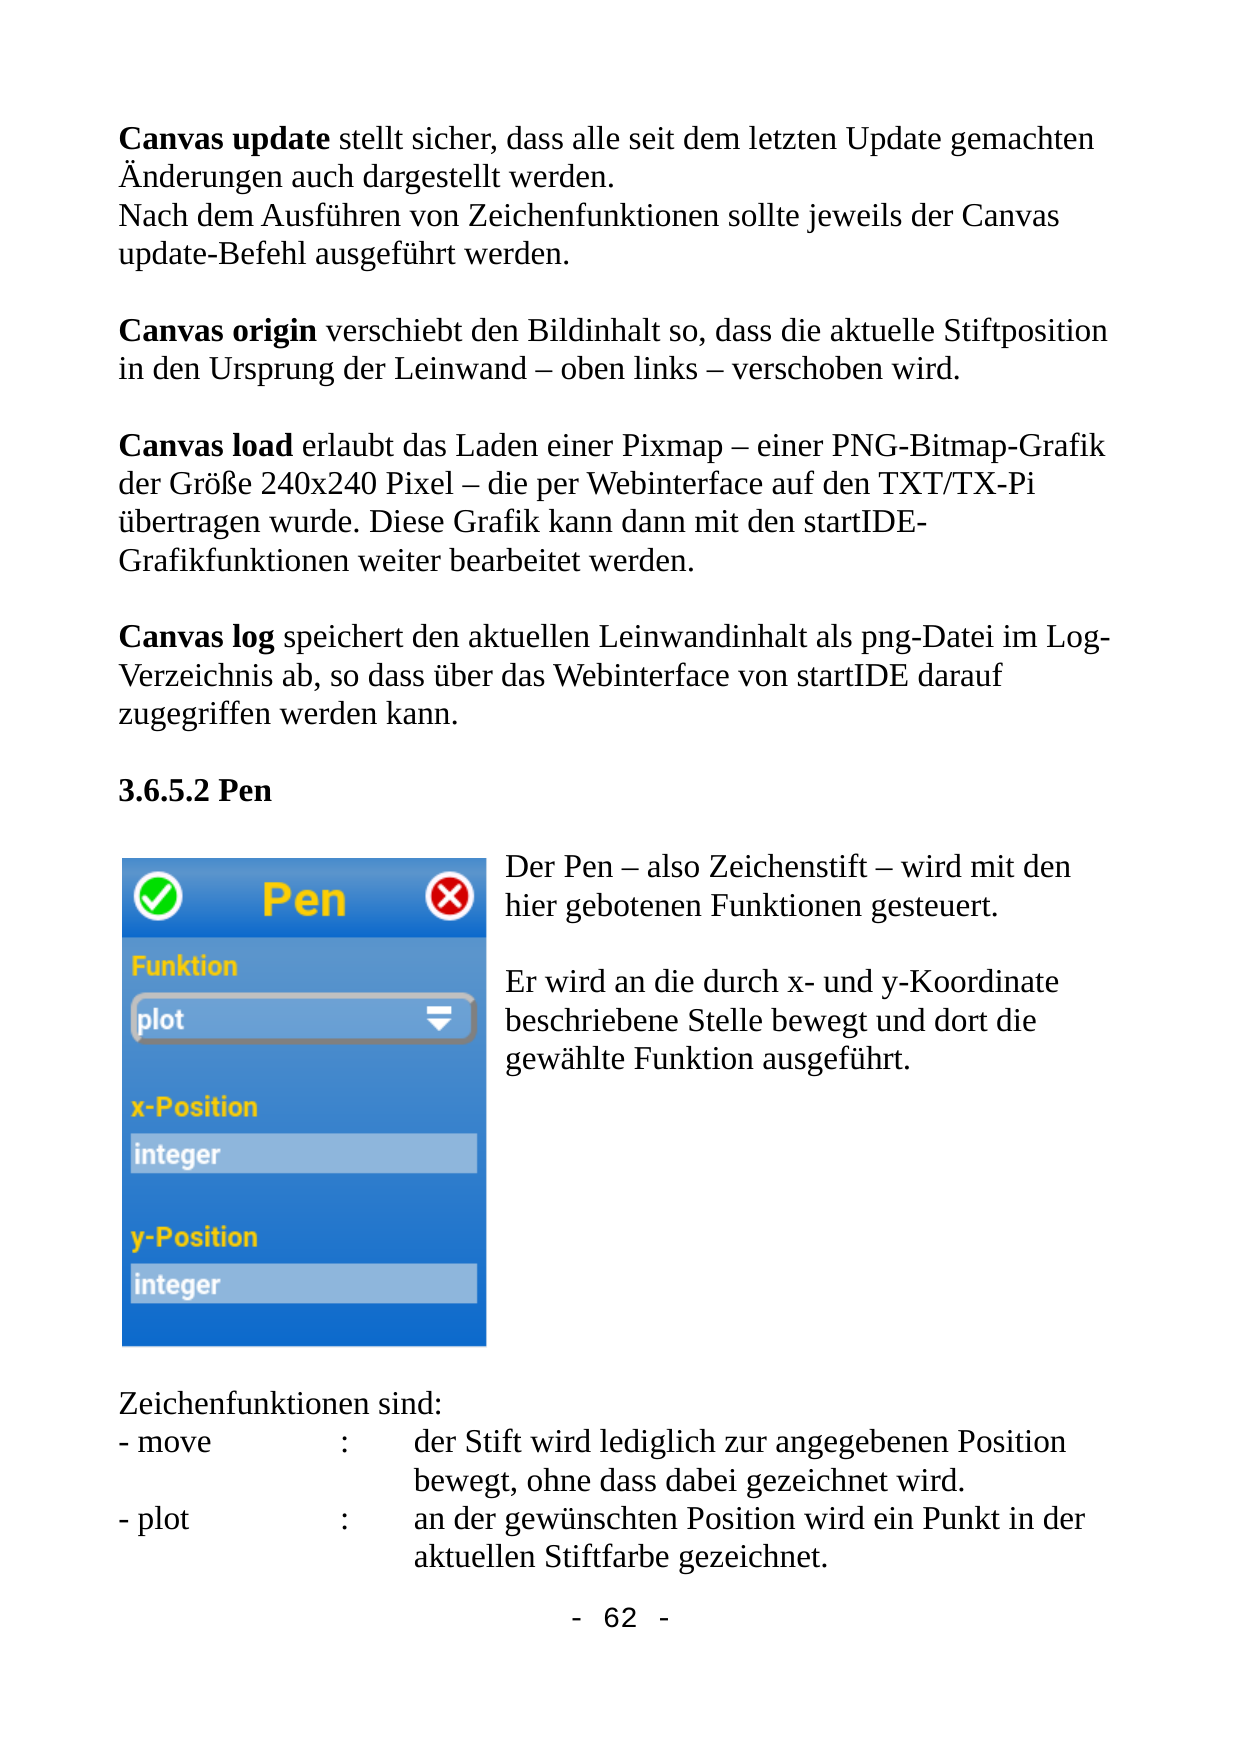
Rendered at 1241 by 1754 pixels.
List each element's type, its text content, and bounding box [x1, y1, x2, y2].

text 3.6.5.2 Pen [118, 770, 1122, 808]
text Canvas update stellt sicher, dass alle seit dem letzten Update gemachten Änderungen auch dargestellt werden. [118, 118, 1122, 195]
text - plot : an der gewünschten Position wird ein Punkt in der aktuellen Stiftfarbe gezeichnet. [118, 1498, 1122, 1575]
text Nach dem Ausführen von Zeichenfunktionen sollte jeweils der Canvas update-Befehl ausgeführt werden. [118, 195, 1122, 271]
text Zeichenfunktionen sind: [118, 1383, 1122, 1421]
text Er wird an die durch x- und y-Koordinate beschriebene Stelle bewegt und dort die gewählte Funktion ausgeführt. [488, 961, 1122, 1076]
picture [122, 858, 488, 1348]
text Canvas load erlaubt das Laden einer Pixmap – einer PNG-Bitmap-Grafik der Größe 240x240 Pixel – die per Webinterface auf den TXT/TX-Pi übertragen wurde. Diese Grafik kann dann mit den startIDE-Grafikfunktionen weiter bearbeitet werden. [118, 425, 1122, 578]
text Canvas log speichert den aktuellen Leinwandinhalt als png-Datei im Log-Verzeichnis ab, so dass über das Webinterface von startIDE darauf zugegriffen werden kann. [118, 616, 1122, 731]
text - move : der Stift wird lediglich zur angegebenen Position bewegt, ohne dass dabei gezeichnet wird. [118, 1421, 1122, 1498]
text Canvas origin verschiebt den Bildinhalt so, dass die aktuelle Stiftposition in den Ursprung der Leinwand – oben links – verschoben wird. [118, 310, 1122, 386]
text Der Pen – also Zeichenstift – wird mit den hier gebotenen Funktionen gesteuert. [118, 846, 1122, 923]
